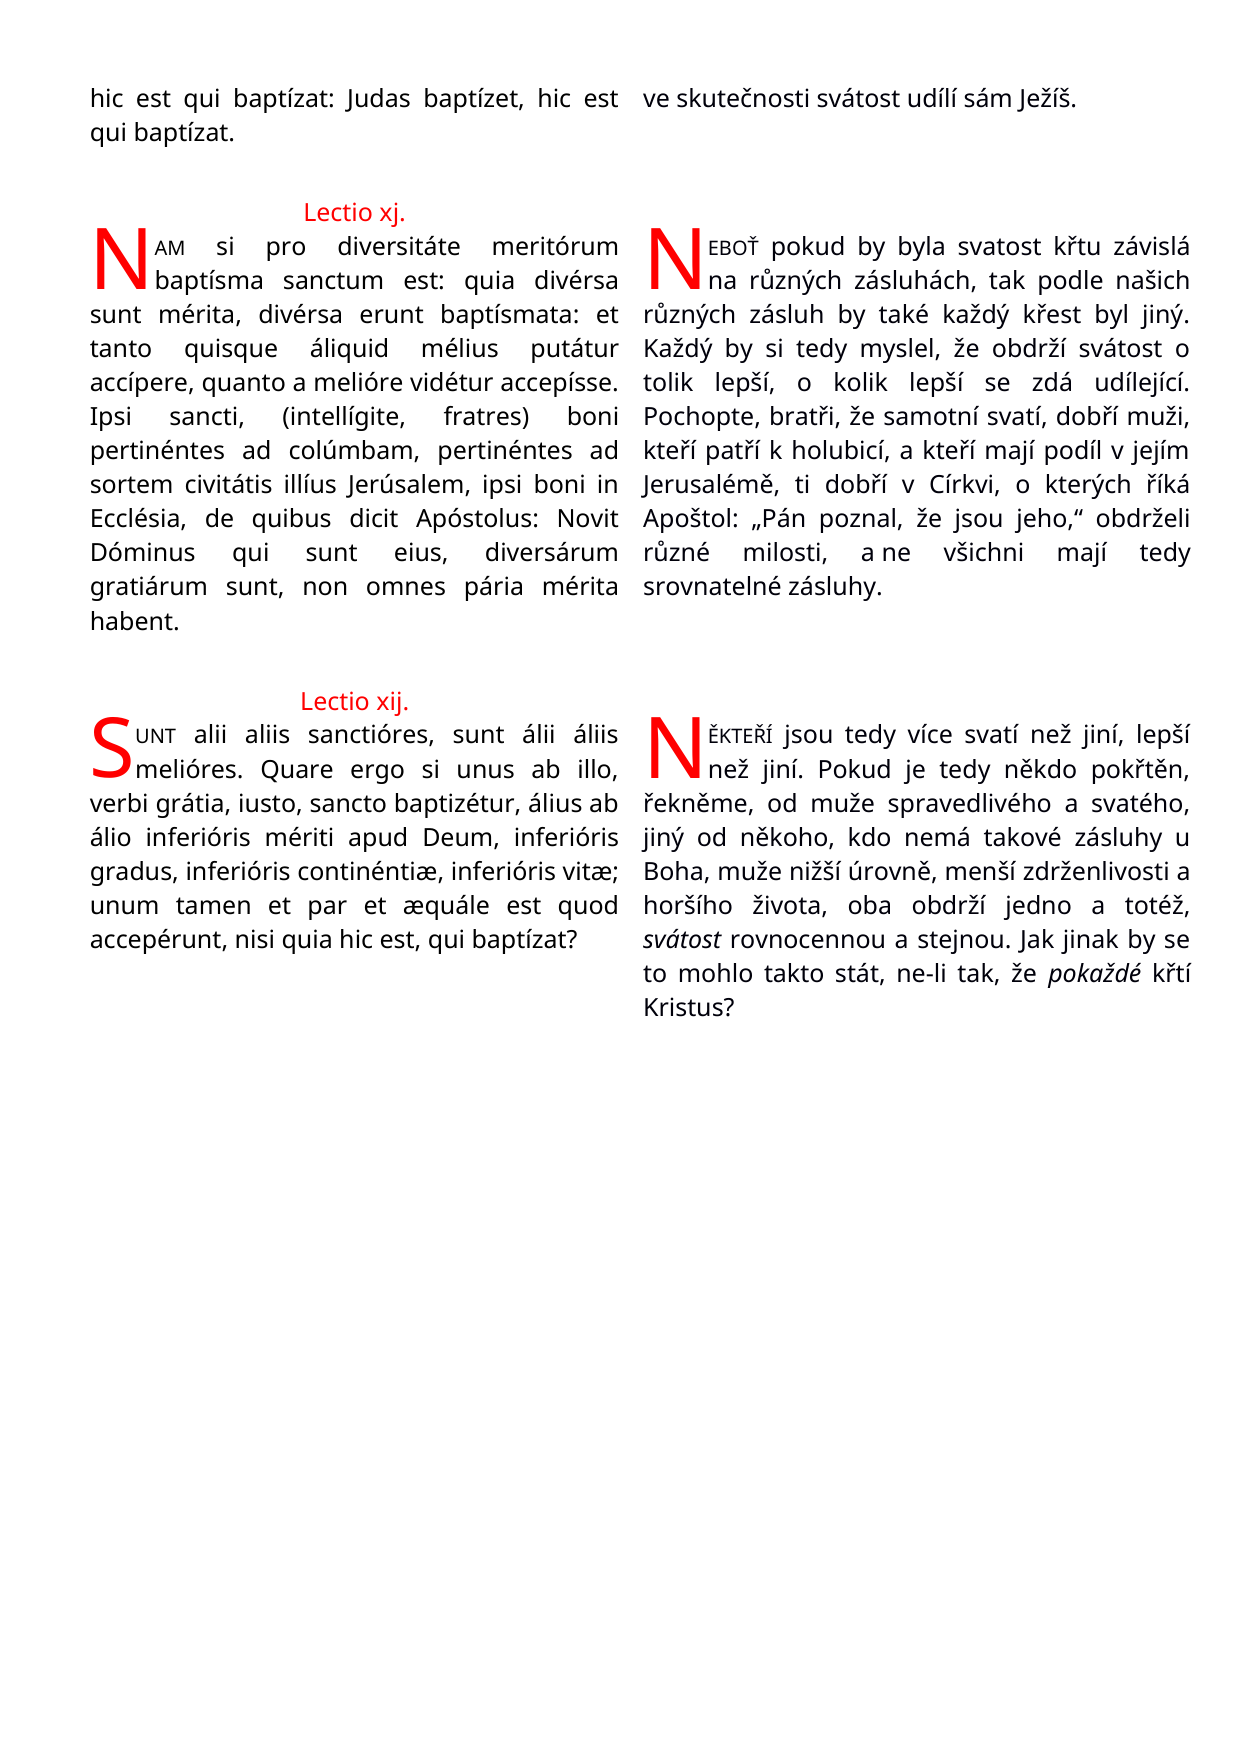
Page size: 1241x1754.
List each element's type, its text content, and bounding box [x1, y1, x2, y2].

table_cell Neboť pokud by byla svatost křtu závislá na různých zásluhách, tak podle našich různých zásluh by také každý křest byl jiný. Každý by si tedy myslel, že obdrží svátost o tolik lepší, o kolik lepší se zdá udílející. Pochopte, bratři, že samotní svatí, dobří muži, kteří patří k holubicí, a kteří mají podíl v jejím Jerusalémě, ti dobří v Církvi, o kterých říká Apoštol: „Pán poznal, že jsou jeho,“ obdrželi různé milosti, a ne všichni mají tedy srovnatelné zásluhy. [631, 189, 1203, 677]
table_cell ve skutečnosti svátost udílí sám Ježíš. [631, 74, 1203, 188]
table_cell Lectio xij. Sunt alii aliis sanctióres, sunt álii áliis melióres. Quare ergo si unus ab illo, verbi grátia, iusto, sancto baptizétur, álius ab álio inferióris mériti apud Deum, inferióris gradus, inferióris continéntiæ, inferióris vitæ; unum tamen et par et æquále est quod accepérunt, nisi quia hic est, qui baptízat? [78, 677, 631, 1064]
table_cell hic est qui baptízat: Judas baptízet, hic est qui baptízat. [78, 74, 631, 188]
table_cell Lectio xj. Nam si pro diversitáte meritórum baptísma sanctum est: quia divérsa sunt mérita, divérsa erunt baptísmata: et tanto quisque áliquid mélius putátur accípere, quanto a melióre vidétur accepísse. Ipsi sancti, (intellígite, fratres) boni pertinéntes ad colúmbam, pertinéntes ad sortem civitátis illíus Jerúsalem, ipsi boni in Ecclésia, de quibus dicit Apóstolus: Novit Dóminus qui sunt eius, diversárum gratiárum sunt, non omnes pária mérita habent. [78, 189, 631, 677]
table_cell Někteří jsou tedy více svatí než jiní, lepší než jiní. Pokud je tedy někdo pokřtěn, řekněme, od muže spravedlivého a svatého, jiný od někoho, kdo nemá takové zásluhy u Boha, muže nižší úrovně, menší zdrženlivosti a horšího života, oba obdrží jedno a totéž, svátost rovnocennou a stejnou. Jak jinak by se to mohlo takto stát, ne-li tak, že pokaždé křtí Kristus? [631, 677, 1203, 1064]
